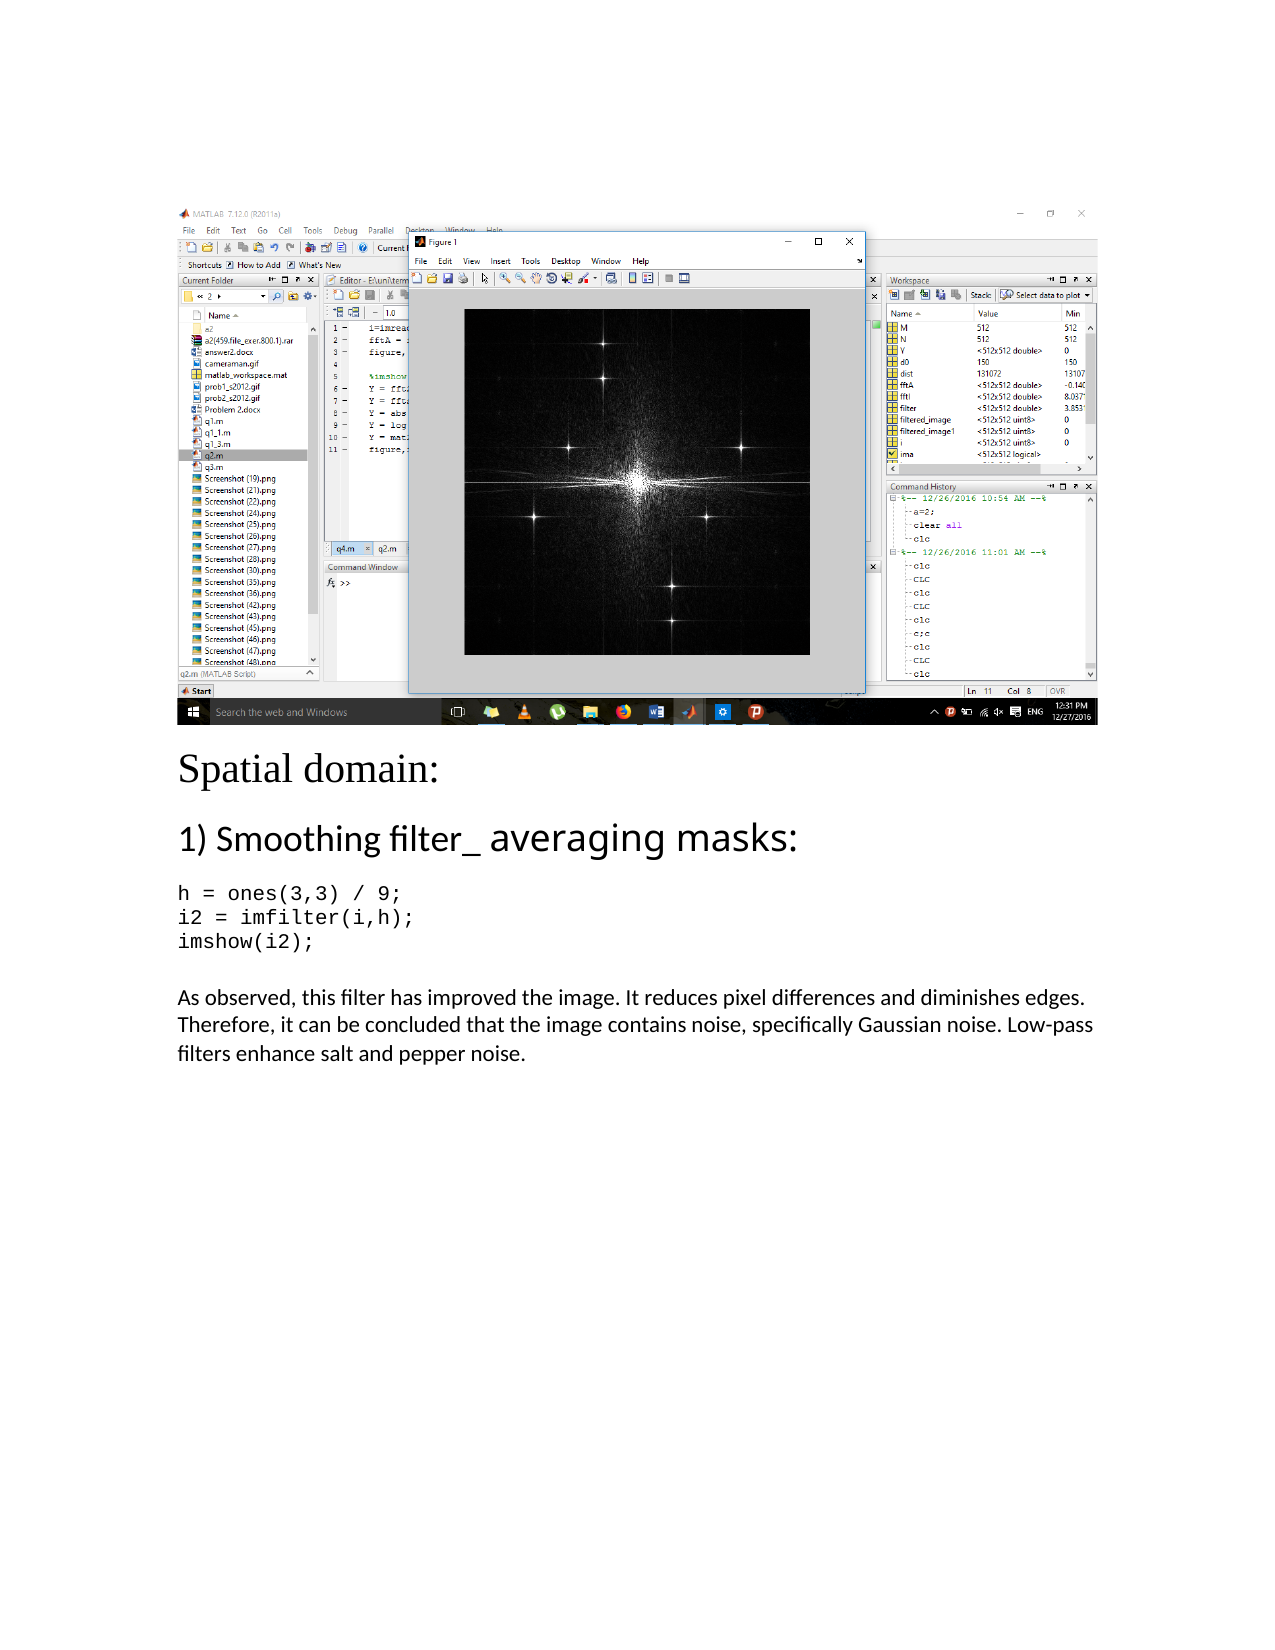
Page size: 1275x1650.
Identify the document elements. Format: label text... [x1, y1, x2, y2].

text h = ones(3,3) / 9; [177, 883, 1098, 907]
text i2 = imfilter(i,h); [177, 907, 1098, 931]
text As observed, this filter has improved the image. It reduces pixel differences and diminishes edges. Therefore, it can be concluded that the image contains noise, specifically Gaussian noise. Low-pass filters enhance salt and pepper noise. [177, 983, 1098, 1067]
text 1) Smoothing filter_ averaging masks: [177, 812, 1098, 863]
text imshow(i2); [177, 931, 1098, 954]
picture [177, 206, 1098, 725]
text Spatial domain: [177, 743, 1098, 791]
